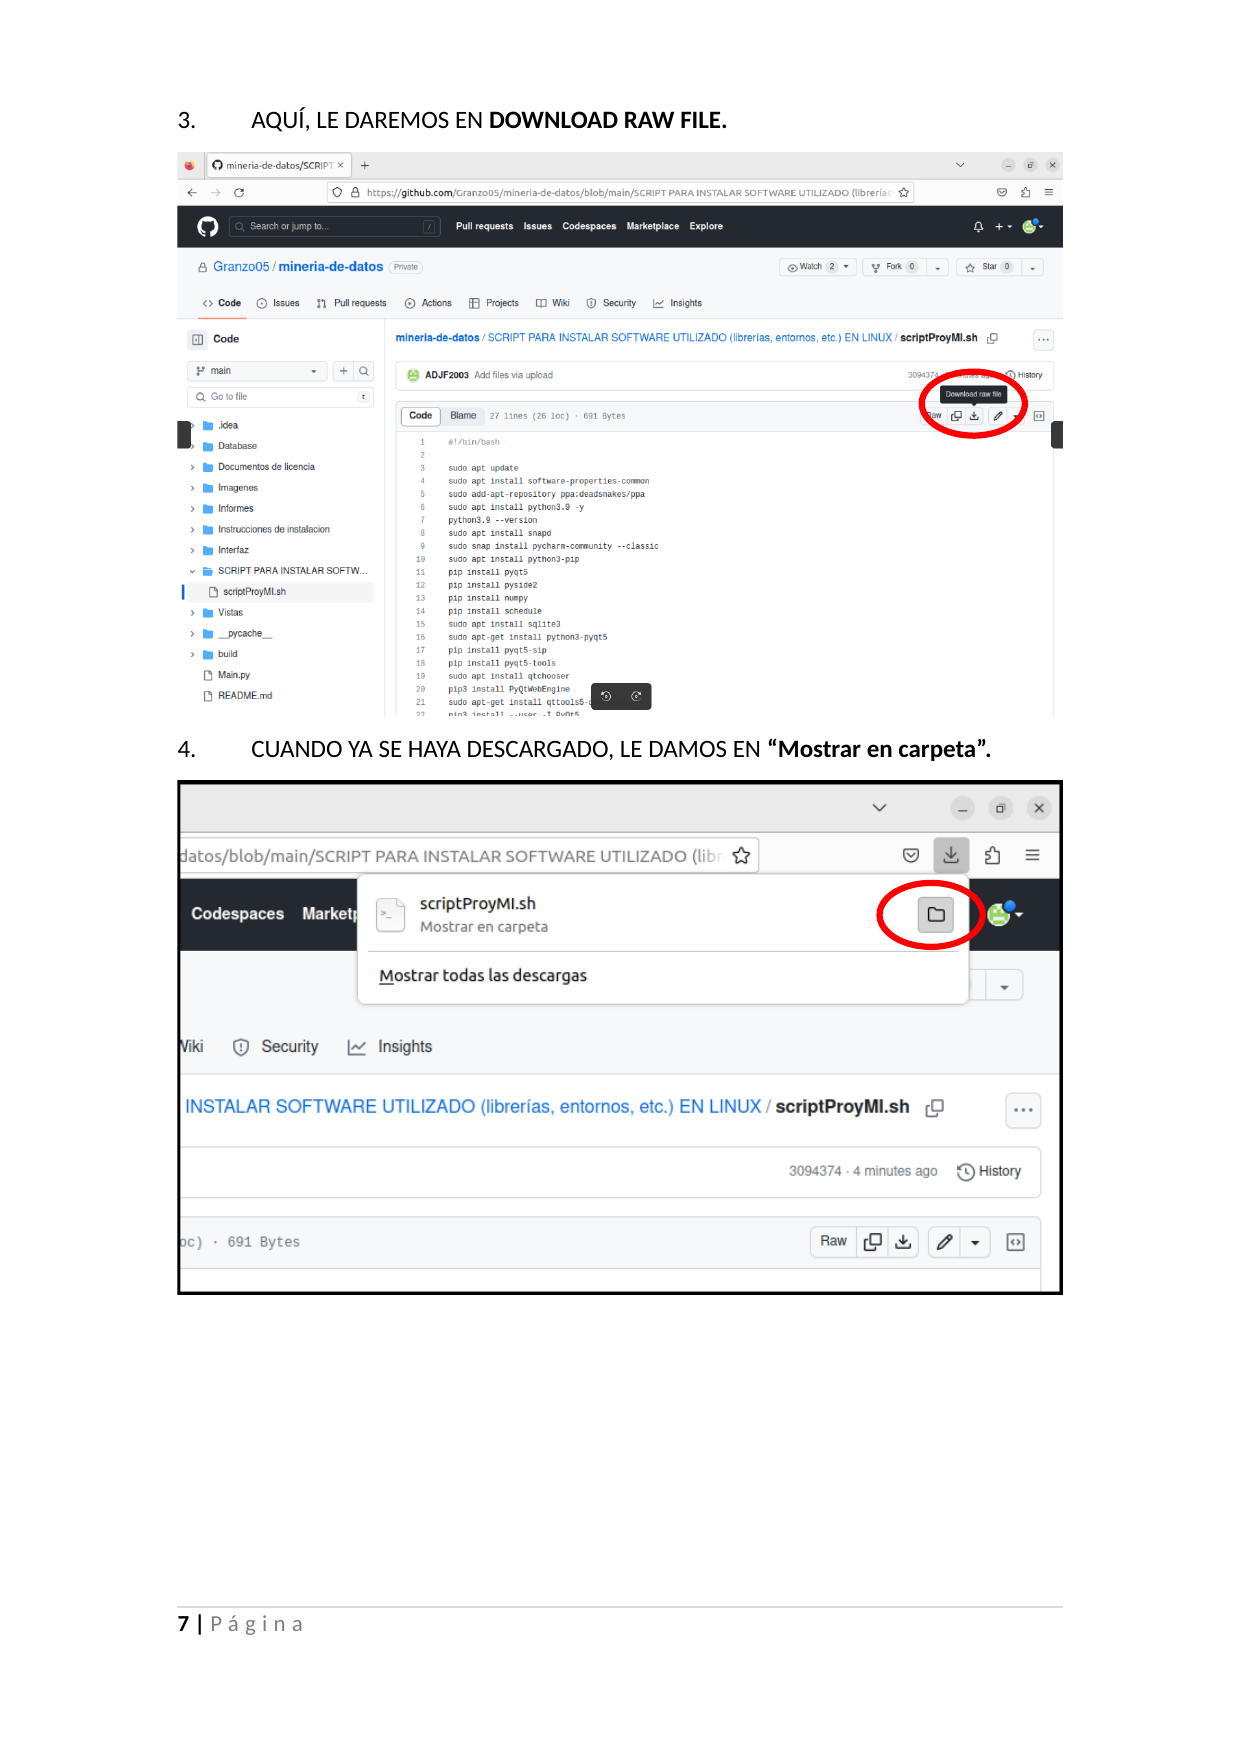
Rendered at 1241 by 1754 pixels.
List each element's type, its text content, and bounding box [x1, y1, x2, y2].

list CUANDO YA SE HAYA DESCARGADO, LE DAMOS EN “Mostrar en carpeta”. [177, 733, 1063, 763]
list AQUÍ, LE DAREMOS EN DOWNLOAD RAW FILE. [177, 104, 1063, 135]
